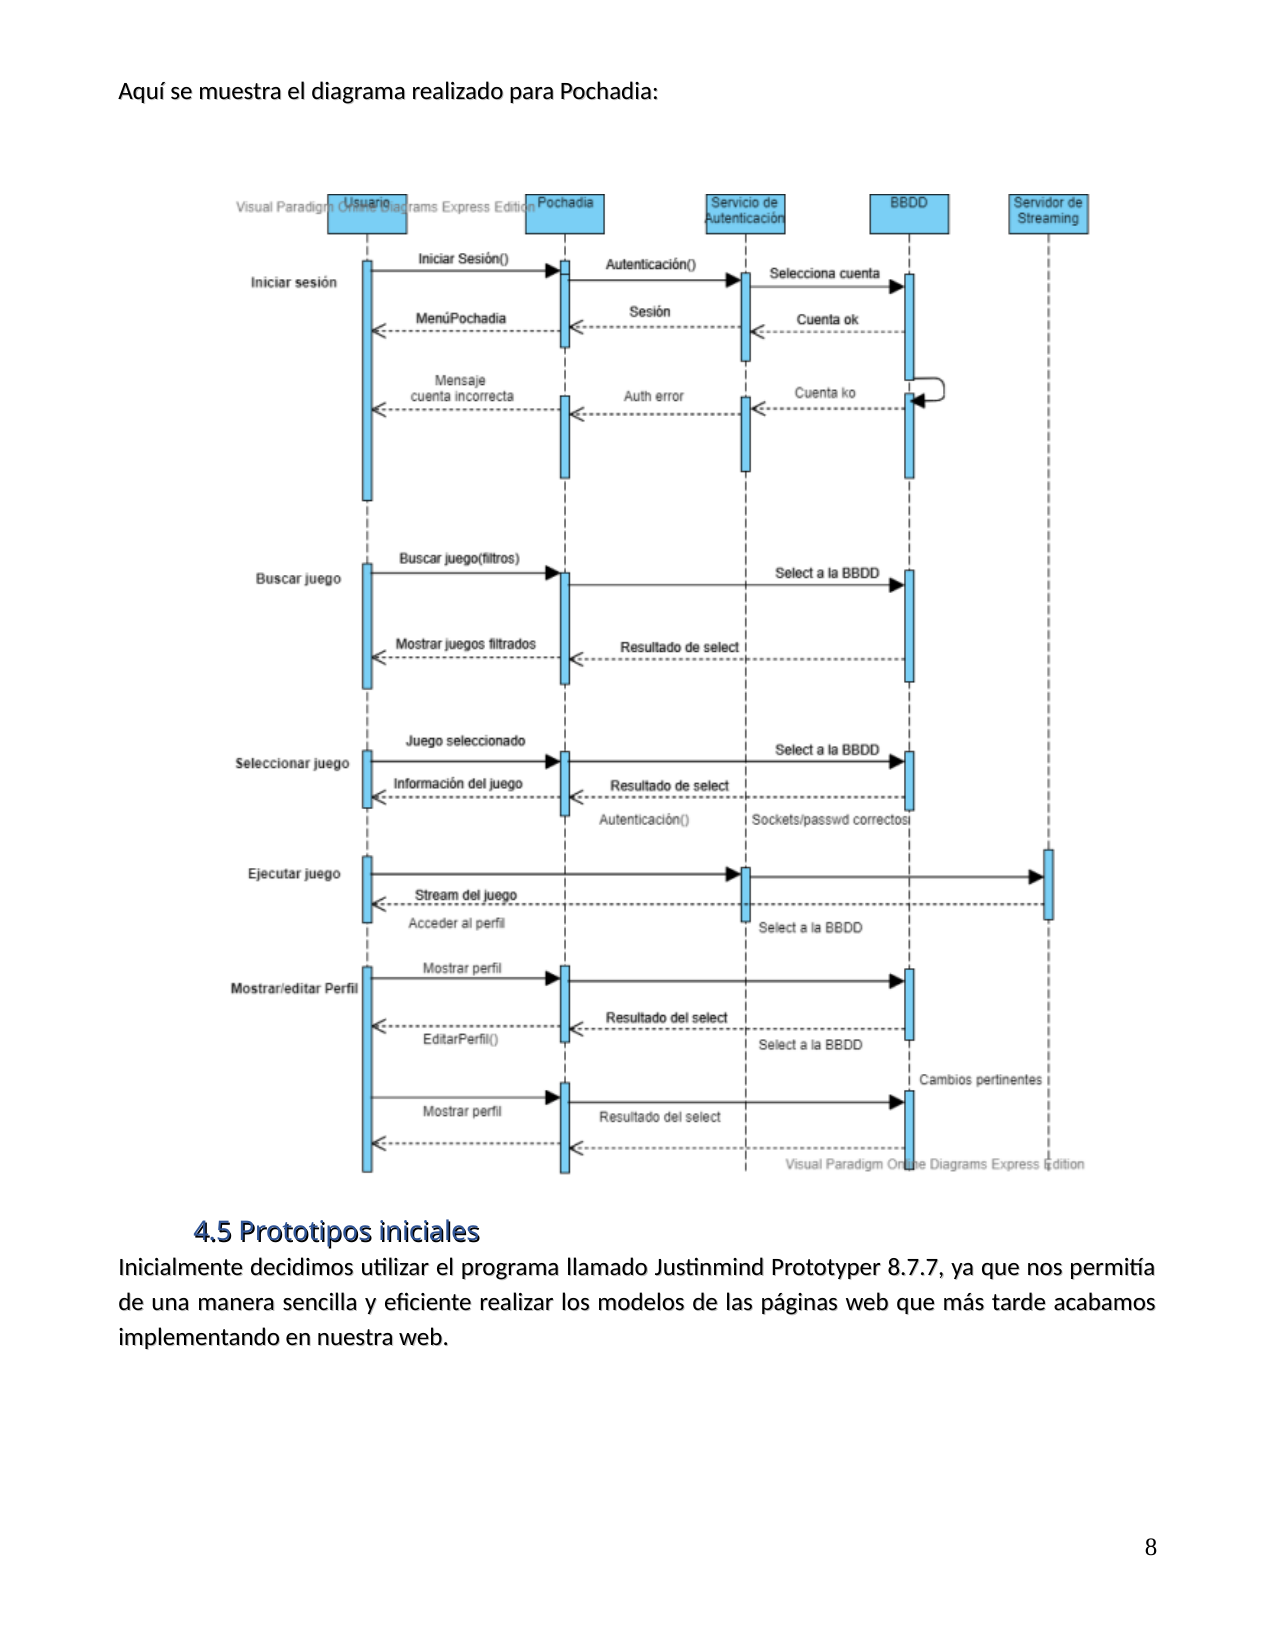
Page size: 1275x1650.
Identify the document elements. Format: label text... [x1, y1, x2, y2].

text Inicialmente decidimos utilizar el programa llamado Justinmind Prototyper 8.7.7, ya que nos permitía de una manera sencilla y eficiente realizar los modelos de las páginas web que más tarde acabamos implementando en nuestra web. [118, 1251, 1157, 1351]
text Aquí se muestra el diagrama realizado para Pochadia: [118, 75, 1157, 106]
subtitle 4.5 Prototipos iniciales [118, 1212, 1157, 1248]
